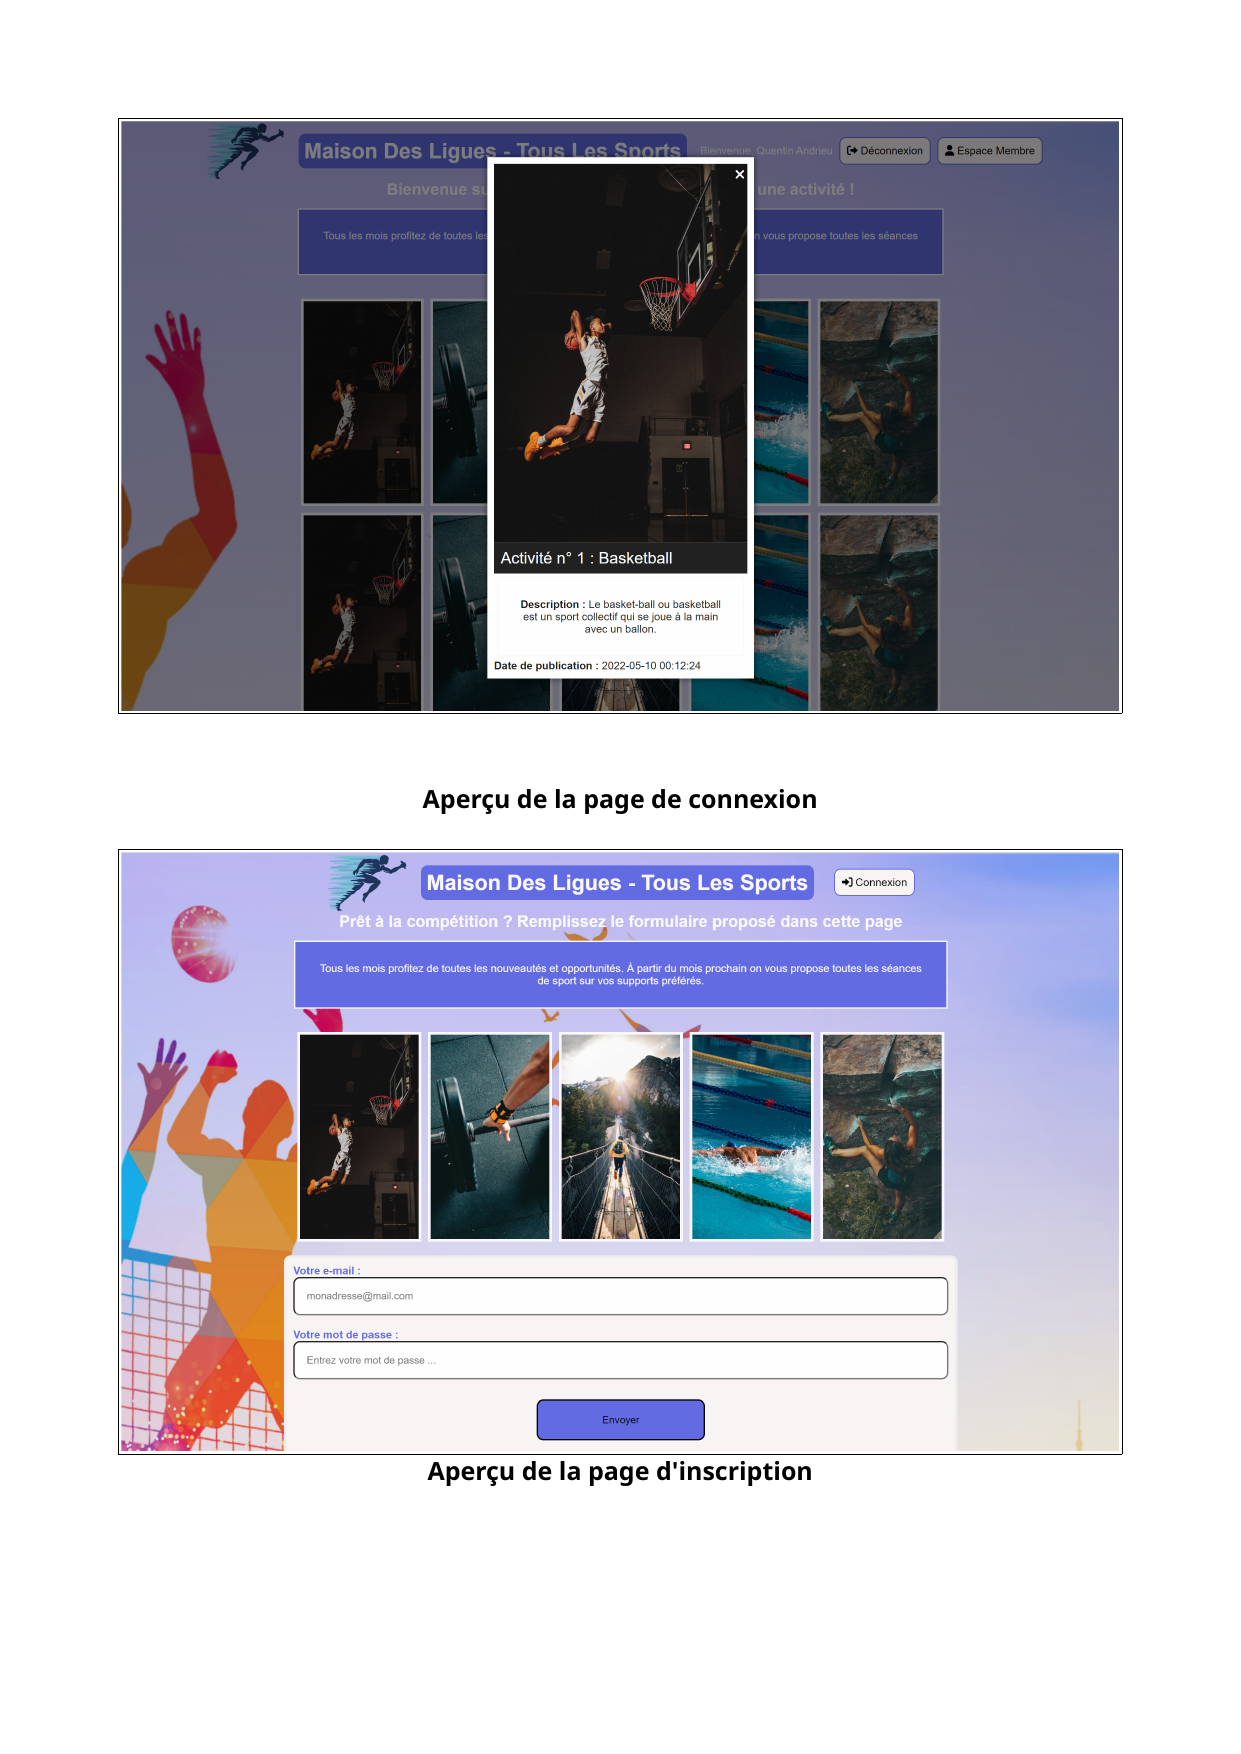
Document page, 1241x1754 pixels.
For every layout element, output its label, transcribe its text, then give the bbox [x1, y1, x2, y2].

text Aperçu de la page de connexion [118, 781, 1122, 815]
picture [121, 852, 1119, 1451]
picture [121, 121, 1119, 711]
text Aperçu de la page d'inscription [118, 1455, 1122, 1488]
